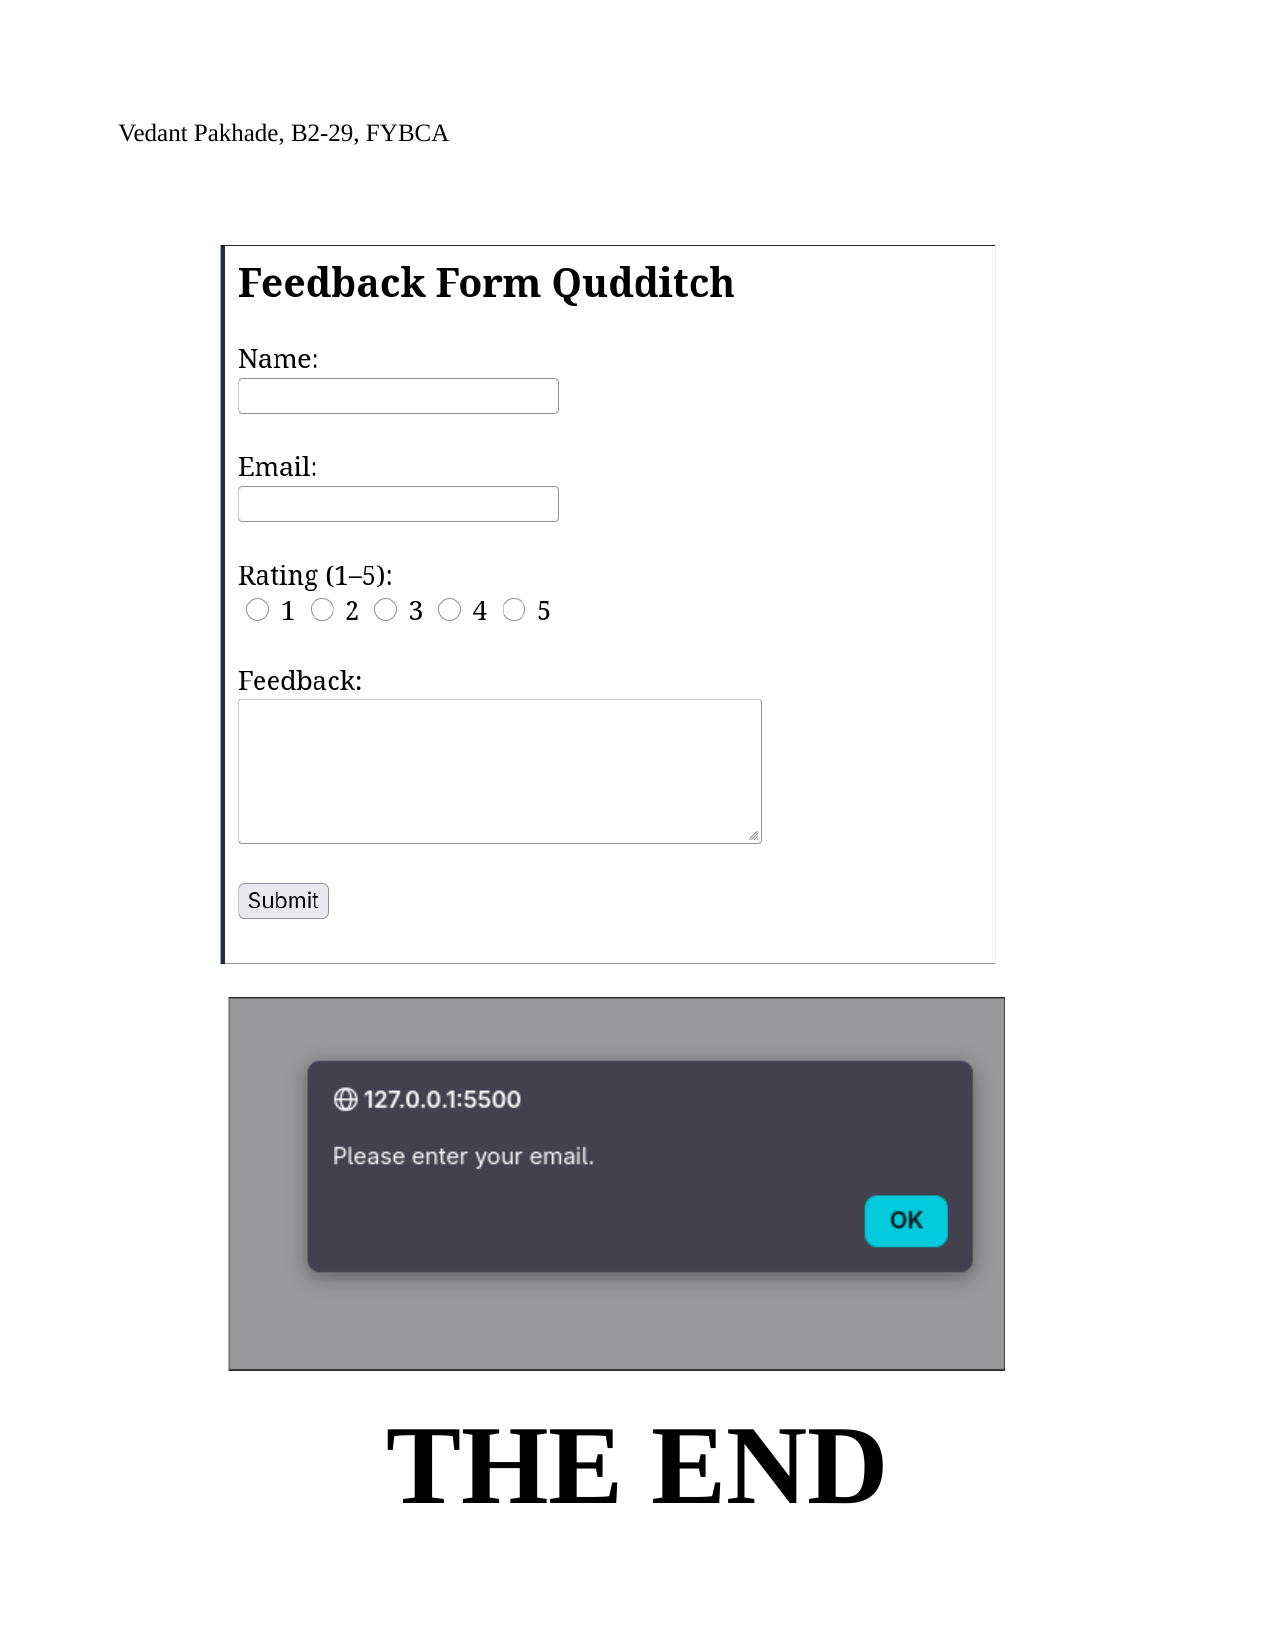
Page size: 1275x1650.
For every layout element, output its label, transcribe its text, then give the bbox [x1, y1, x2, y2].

text THE END [118, 1398, 1157, 1528]
picture [228, 997, 1005, 1371]
picture [220, 245, 996, 964]
